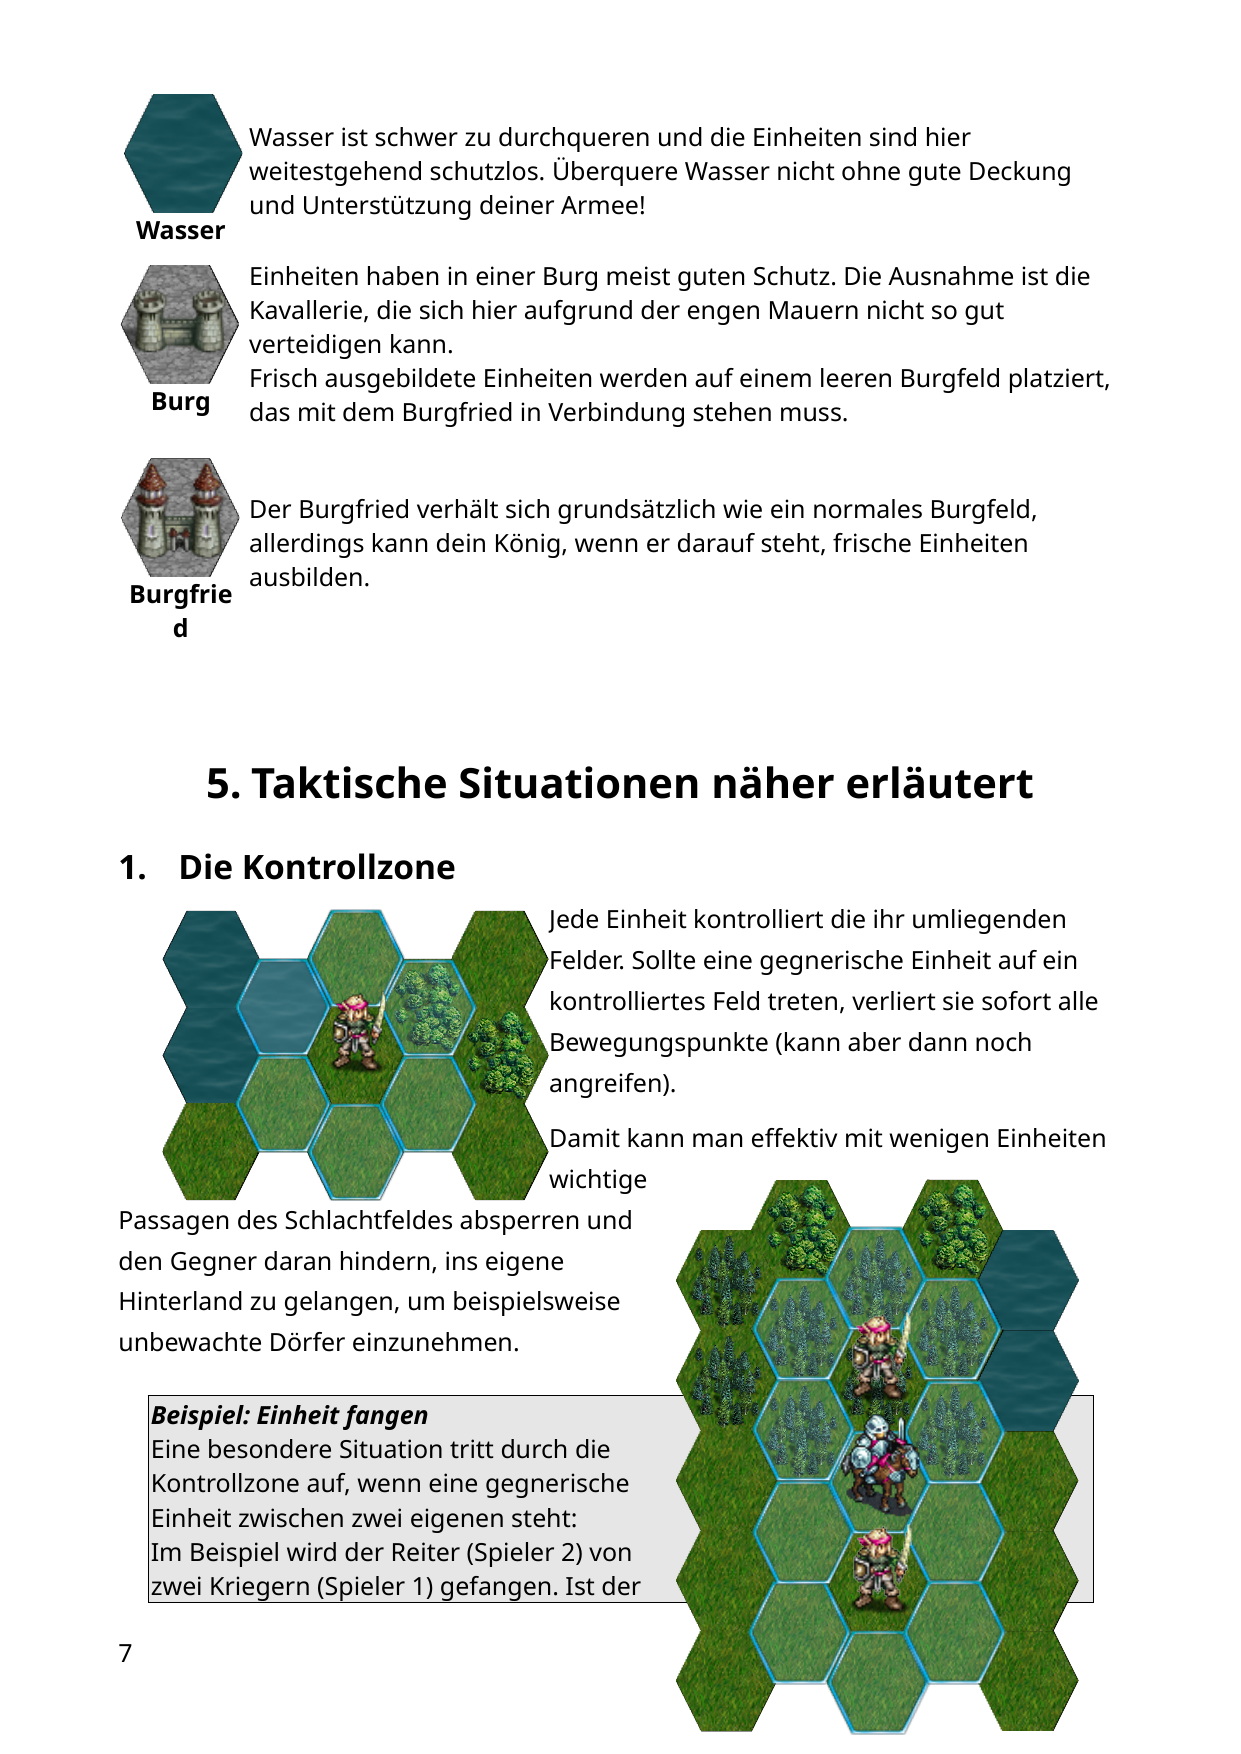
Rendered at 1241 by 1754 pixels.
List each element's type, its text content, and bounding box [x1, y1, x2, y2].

subtitle Taktische Situationen näher erläutert [118, 754, 1122, 810]
table_cell Burgfried [118, 434, 243, 651]
table_cell Der Burgfried verhält sich grundsätzlich wie ein normales Burgfeld, allerdings kann dein König, wenn er darauf steht, frische Einheiten ausbilden. [243, 434, 1123, 651]
table_cell Wasser [118, 89, 243, 253]
text Beispiel: Einheit fangen Eine besondere Situation tritt durch die Kontrollzone auf, wenn eine gegnerische Einheit zwischen zwei eigenen steht: Im Beispiel wird der Reiter (Spieler 2) von zwei Kriegern (Spieler 1) gefangen. Ist der [149, 1396, 700, 1602]
table_cell Burg [118, 253, 243, 434]
text Damit kann man effektiv mit wenigen Einheiten wichtige Passagen des Schlachtfeldes absperren und den Gegner daran hindern, ins eigene Hinterland zu gelangen, um beispielsweise unbewachte Dörfer einzunehmen. [118, 1121, 1122, 1359]
table_cell Einheiten haben in einer Burg meist guten Schutz. Die Ausnahme ist die Kavallerie, die sich hier aufgrund der engen Mauern nicht so gut verteidigen kann. Frisch ausgebildete Einheiten werden auf einem leeren Burgfeld platziert, das mit dem Burgfried in Verbindung stehen muss. [243, 253, 1123, 434]
subtitle Die Kontrollzone [118, 844, 1122, 889]
text Jede Einheit kontrolliert die ihr umliegenden Felder. Sollte eine gegnerische Einheit auf ein kontrolliertes Feld treten, verliert sie sofort alle Bewegungspunkte (kann aber dann noch angreifen). [118, 902, 1122, 1099]
table_cell Wasser ist schwer zu durchqueren und die Einheiten sind hier weitestgehend schutzlos. Überquere Wasser nicht ohne gute Deckung und Unterstützung deiner Armee! [243, 89, 1123, 253]
